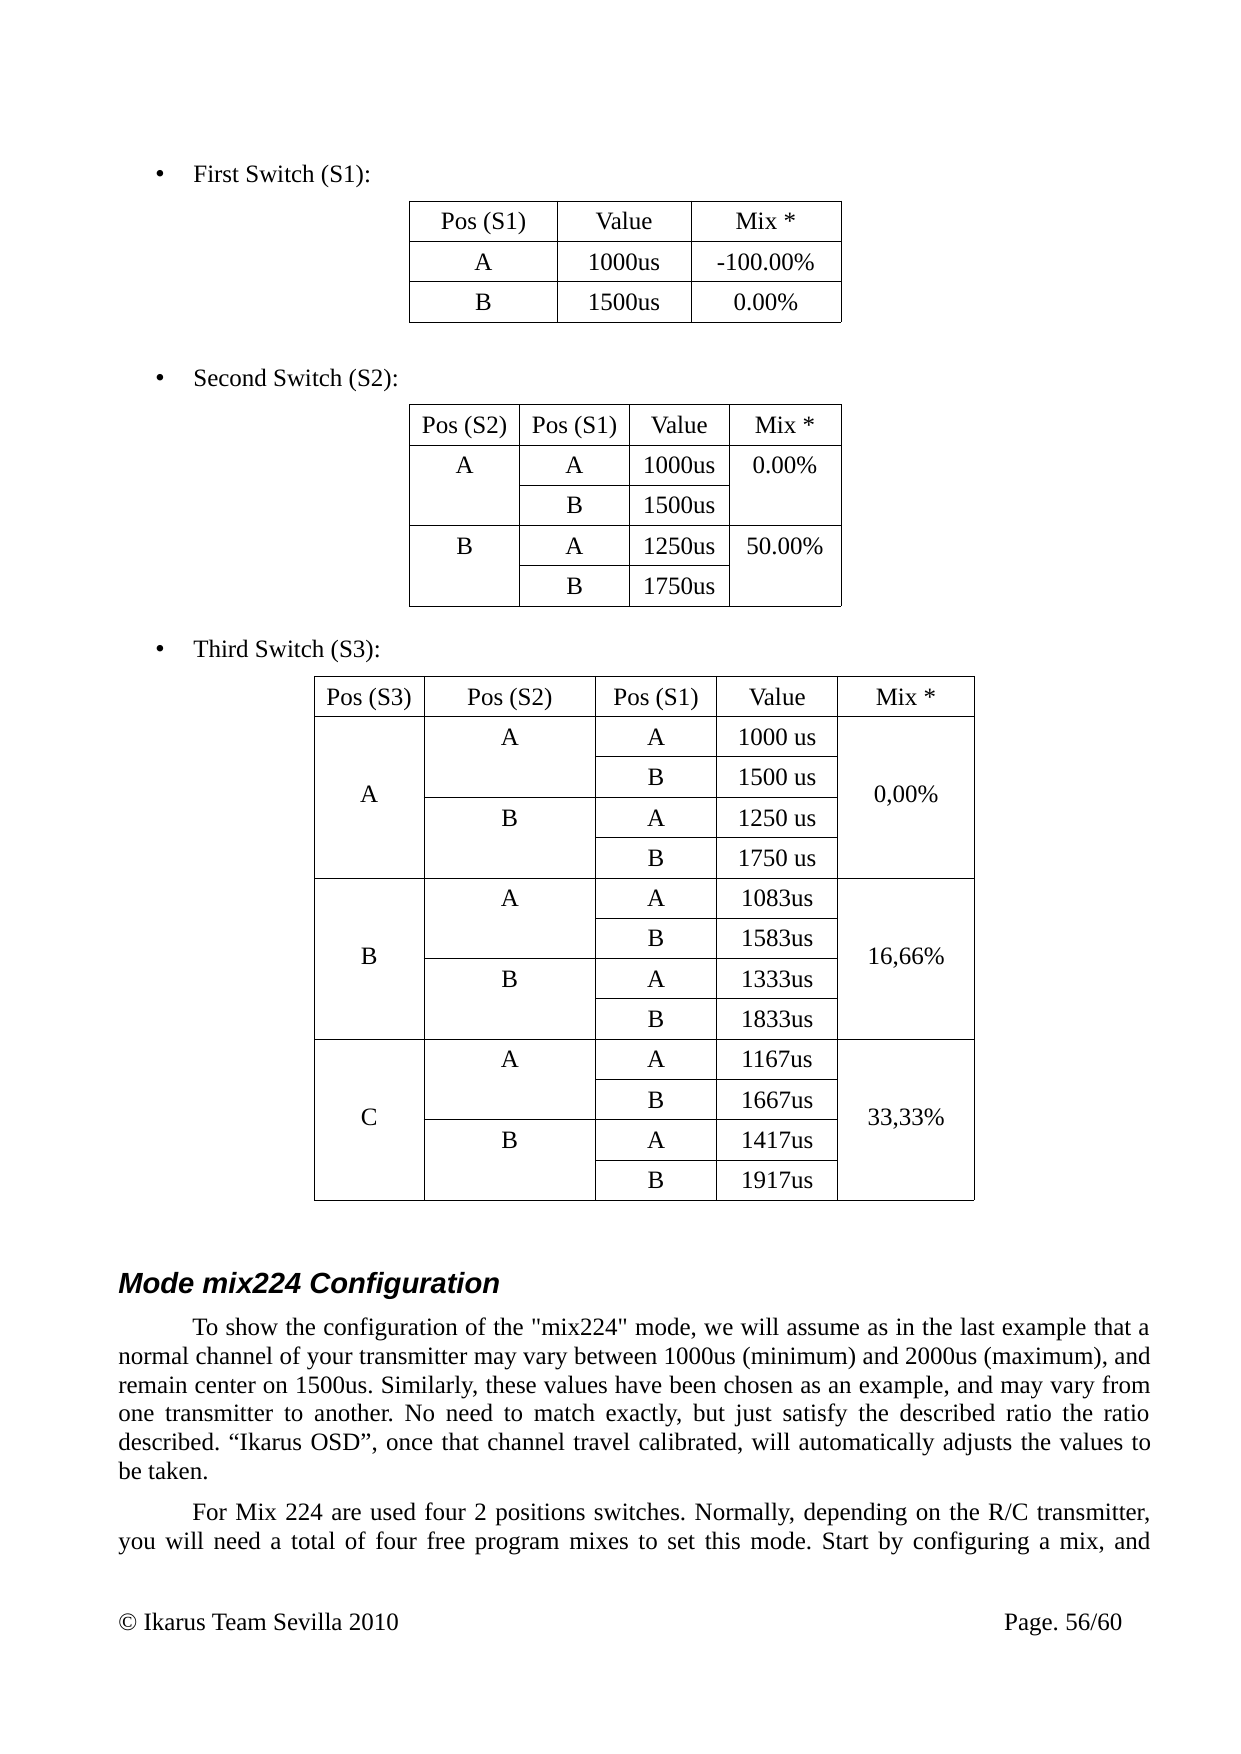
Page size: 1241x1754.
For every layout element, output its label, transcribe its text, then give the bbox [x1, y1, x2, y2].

table_cell 0,00% [838, 717, 974, 877]
table_header Pos (S1) [596, 677, 716, 716]
list Second Switch (S2): [156, 363, 1152, 392]
table_cell A [410, 242, 557, 281]
table_cell B [315, 879, 424, 1039]
table_header Pos (S2) [410, 405, 519, 444]
table_cell B [425, 959, 595, 1039]
table_cell A [410, 446, 519, 525]
table_cell 1250us [630, 526, 729, 565]
table_cell 1250 us [717, 798, 837, 837]
table_cell 50,00% [730, 526, 841, 606]
table_header Value [630, 405, 729, 444]
table_header Value [558, 202, 691, 241]
list Third Switch (S3): [156, 634, 1152, 663]
text For Mix 224 are used four 2 positions switches. Normally, depending on the R/C transmitter, you will need a total of four free program mixes to set this mode. Start by configuring a mix, and [118, 1497, 1152, 1555]
text To show the configuration of the "mix224" mode, we will assume as in the last example that a normal channel of your transmitter may vary between 1000us (minimum) and 2000us (maximum), and remain center on 1500us. Similarly, these values have been chosen as an example, and may vary from one transmitter to another. No need to match exactly, but just satisfy the described ratio the ratio described. “Ikarus OSD”, once that channel travel calibrated, will automatically adjusts the values to be taken. [118, 1312, 1152, 1485]
table_cell B [425, 1120, 595, 1200]
table_header Value [717, 677, 837, 716]
table_cell A [520, 446, 629, 485]
table_cell B [596, 757, 716, 797]
table_cell A [596, 959, 716, 998]
table_cell A [520, 526, 629, 565]
list First Switch (S1): [156, 159, 1152, 188]
table_cell B [596, 1161, 716, 1200]
table_cell 1000us [630, 446, 729, 485]
table_cell B [596, 838, 716, 877]
table_cell A [596, 879, 716, 918]
table_cell A [425, 717, 595, 797]
table_cell 1417us [717, 1120, 837, 1159]
table_cell B [410, 282, 557, 322]
table_cell A [596, 1120, 716, 1159]
table_cell B [520, 566, 629, 606]
table_cell 1750 us [717, 838, 837, 877]
table_cell B [425, 798, 595, 877]
table_cell 1333us [717, 959, 837, 998]
table_cell 1167us [717, 1040, 837, 1079]
table_cell 0,00% [730, 446, 841, 525]
table_header Mix * [692, 202, 841, 241]
table_cell 1750us [630, 566, 729, 606]
table_cell 1083us [717, 879, 837, 918]
table_cell B [410, 526, 519, 606]
table_cell 16,66% [838, 879, 974, 1039]
table_cell A [596, 1040, 716, 1079]
table_cell 1500us [630, 486, 729, 525]
table_cell 1917us [717, 1161, 837, 1200]
table_cell 1500us [558, 282, 691, 322]
subtitle Mode mix224 Configuration [118, 1266, 1152, 1300]
table_cell C [315, 1040, 424, 1200]
table_cell A [425, 879, 595, 958]
table_cell A [596, 798, 716, 837]
table_cell 0,00% [692, 282, 841, 322]
table_cell 1500 us [717, 757, 837, 797]
table_cell 1000us [558, 242, 691, 281]
table_cell B [596, 919, 716, 958]
table_cell 33,33% [838, 1040, 974, 1200]
table_header Pos (S1) [410, 202, 557, 241]
table_cell B [596, 1080, 716, 1119]
table_cell 1667us [717, 1080, 837, 1119]
table_cell A [596, 717, 716, 756]
table_cell A [315, 717, 424, 877]
table_cell 1583us [717, 919, 837, 958]
table_cell 1833us [717, 999, 837, 1039]
table_header Mix * [730, 405, 841, 444]
table_header Mix * [838, 677, 974, 716]
table_cell B [520, 486, 629, 525]
table_cell 1000 us [717, 717, 837, 756]
table_header Pos (S3) [315, 677, 424, 716]
table_cell A [425, 1040, 595, 1119]
table_header Pos (S1) [520, 405, 629, 444]
table_cell -100,00% [692, 242, 841, 281]
table_cell B [596, 999, 716, 1039]
table_header Pos (S2) [425, 677, 595, 716]
